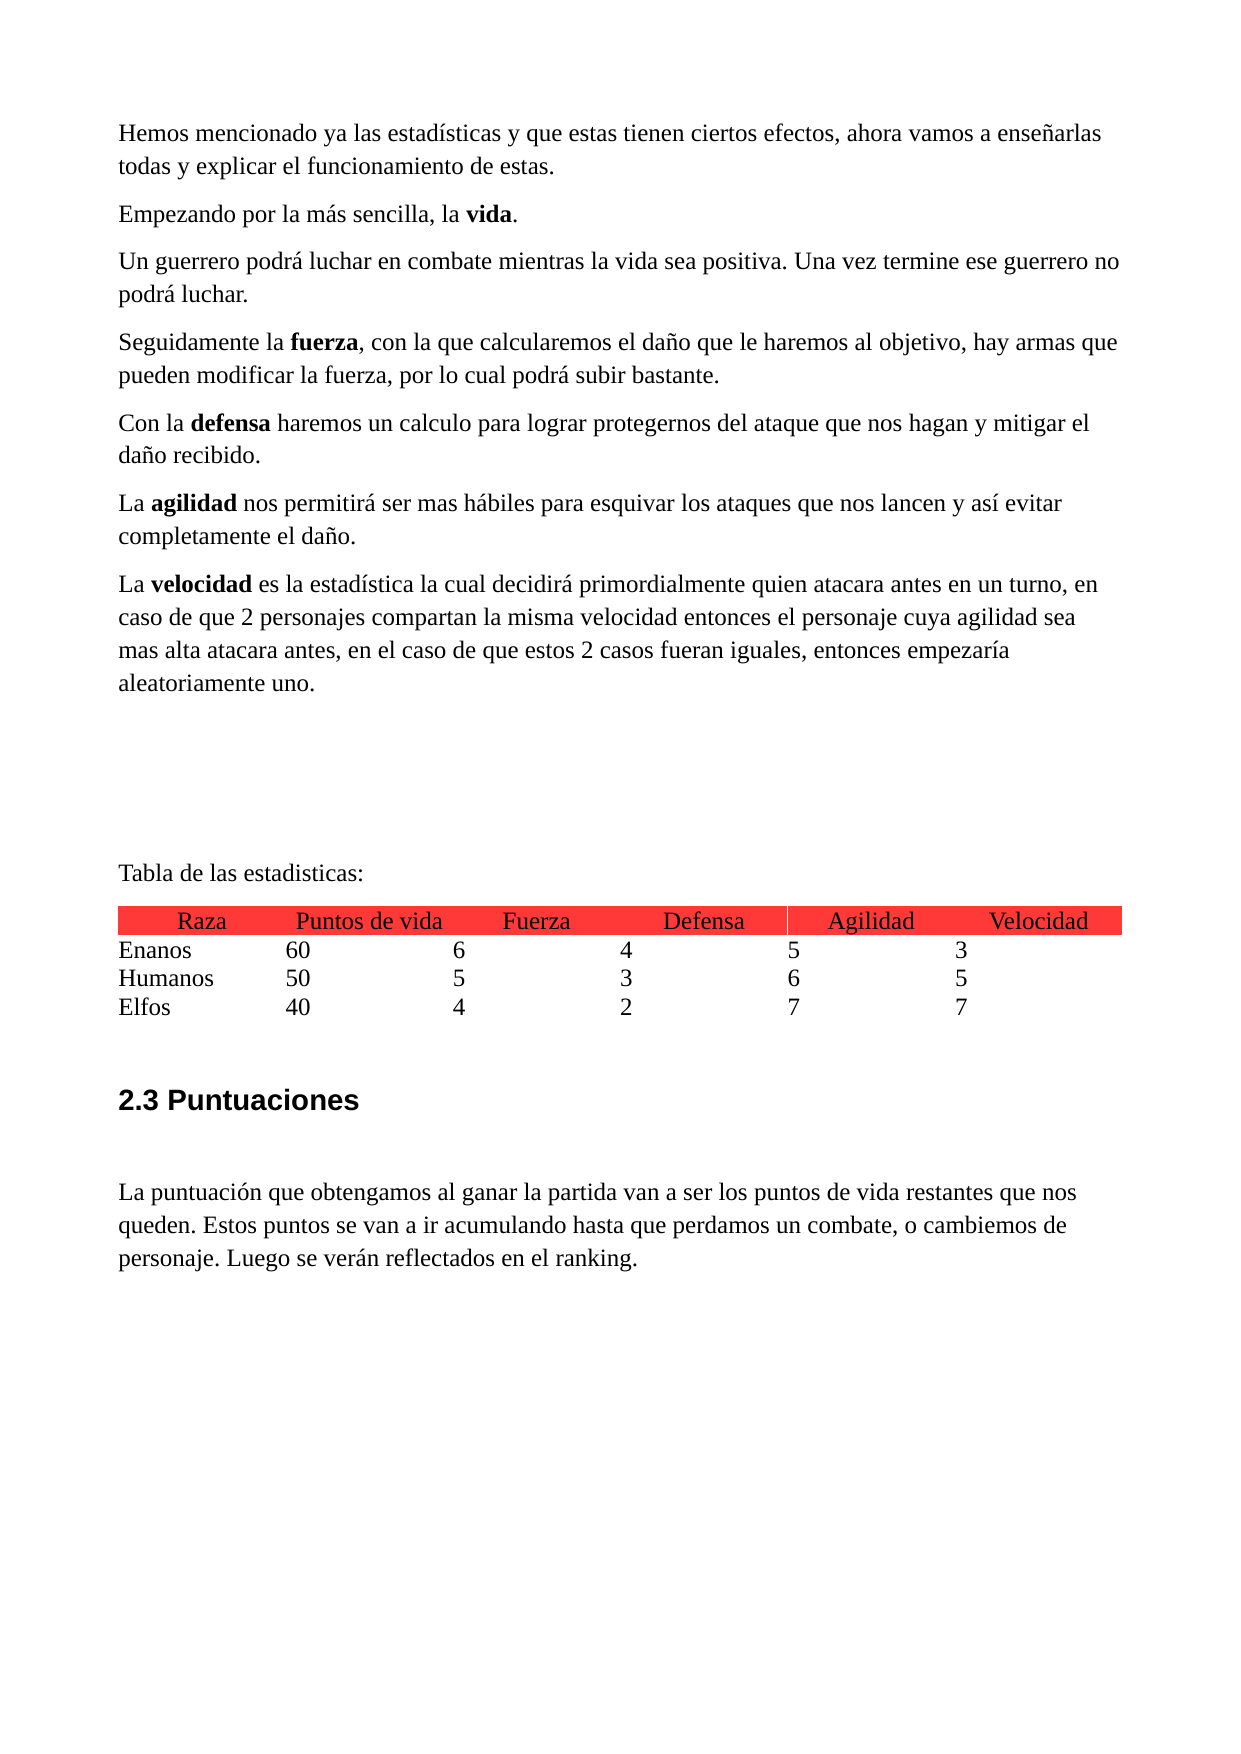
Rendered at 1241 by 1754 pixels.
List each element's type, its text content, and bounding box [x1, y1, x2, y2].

table_cell Elfos [118, 992, 285, 1021]
text La agilidad nos permitirá ser mas hábiles para esquivar los ataques que nos lancen y así evitar completamente el daño. [118, 488, 1122, 550]
text Empezando por la más sencilla, la vida. [118, 199, 1122, 227]
table_cell 5 [453, 964, 620, 992]
table_header Defensa [620, 906, 787, 935]
table_cell 6 [788, 964, 955, 992]
table_header Velocidad [955, 906, 1122, 935]
table_cell 4 [453, 992, 620, 1021]
text Hemos mencionado ya las estadísticas y que estas tienen ciertos efectos, ahora vamos a enseñarlas todas y explicar el funcionamiento de estas. [118, 118, 1122, 180]
text Con la defensa haremos un calculo para lograr protegernos del ataque que nos hagan y mitigar el daño recibido. [118, 408, 1122, 469]
table_cell 5 [955, 964, 1122, 992]
table_header Raza [118, 906, 285, 935]
table_cell Enanos [118, 935, 285, 963]
text La velocidad es la estadística la cual decidirá primordialmente quien atacara antes en un turno, en caso de que 2 personajes compartan la misma velocidad entonces el personaje cuya agilidad sea mas alta atacara antes, en el caso de que estos 2 casos fueran iguales, entonces empezaría aleatoriamente uno. [118, 569, 1122, 697]
table_cell 3 [620, 964, 787, 992]
text Tabla de las estadisticas: [118, 858, 1122, 887]
table_cell Humanos [118, 964, 285, 992]
table_cell 2 [620, 992, 787, 1021]
table_cell 7 [955, 992, 1122, 1021]
table_cell 4 [620, 935, 787, 963]
text Un guerrero podrá luchar en combate mientras la vida sea positiva. Una vez termine ese guerrero no podrá luchar. [118, 246, 1122, 308]
table_cell 60 [285, 935, 453, 963]
text La puntuación que obtengamos al ganar la partida van a ser los puntos de vida restantes que nos queden. Estos puntos se van a ir acumulando hasta que perdamos un combate, o cambiemos de personaje. Luego se verán reflectados en el ranking. [118, 1177, 1122, 1272]
table_cell 3 [955, 935, 1122, 963]
table_cell 5 [788, 935, 955, 963]
table_header Fuerza [453, 906, 620, 935]
subtitle 2.3 Puntuaciones [118, 1083, 1122, 1117]
table_header Puntos de vida [285, 906, 453, 935]
table_cell 40 [285, 992, 453, 1021]
table_header Agilidad [788, 906, 955, 935]
table_cell 6 [453, 935, 620, 963]
table_cell 50 [285, 964, 453, 992]
text Seguidamente la fuerza, con la que calcularemos el daño que le haremos al objetivo, hay armas que pueden modificar la fuerza, por lo cual podrá subir bastante. [118, 327, 1122, 389]
table_cell 7 [788, 992, 955, 1021]
